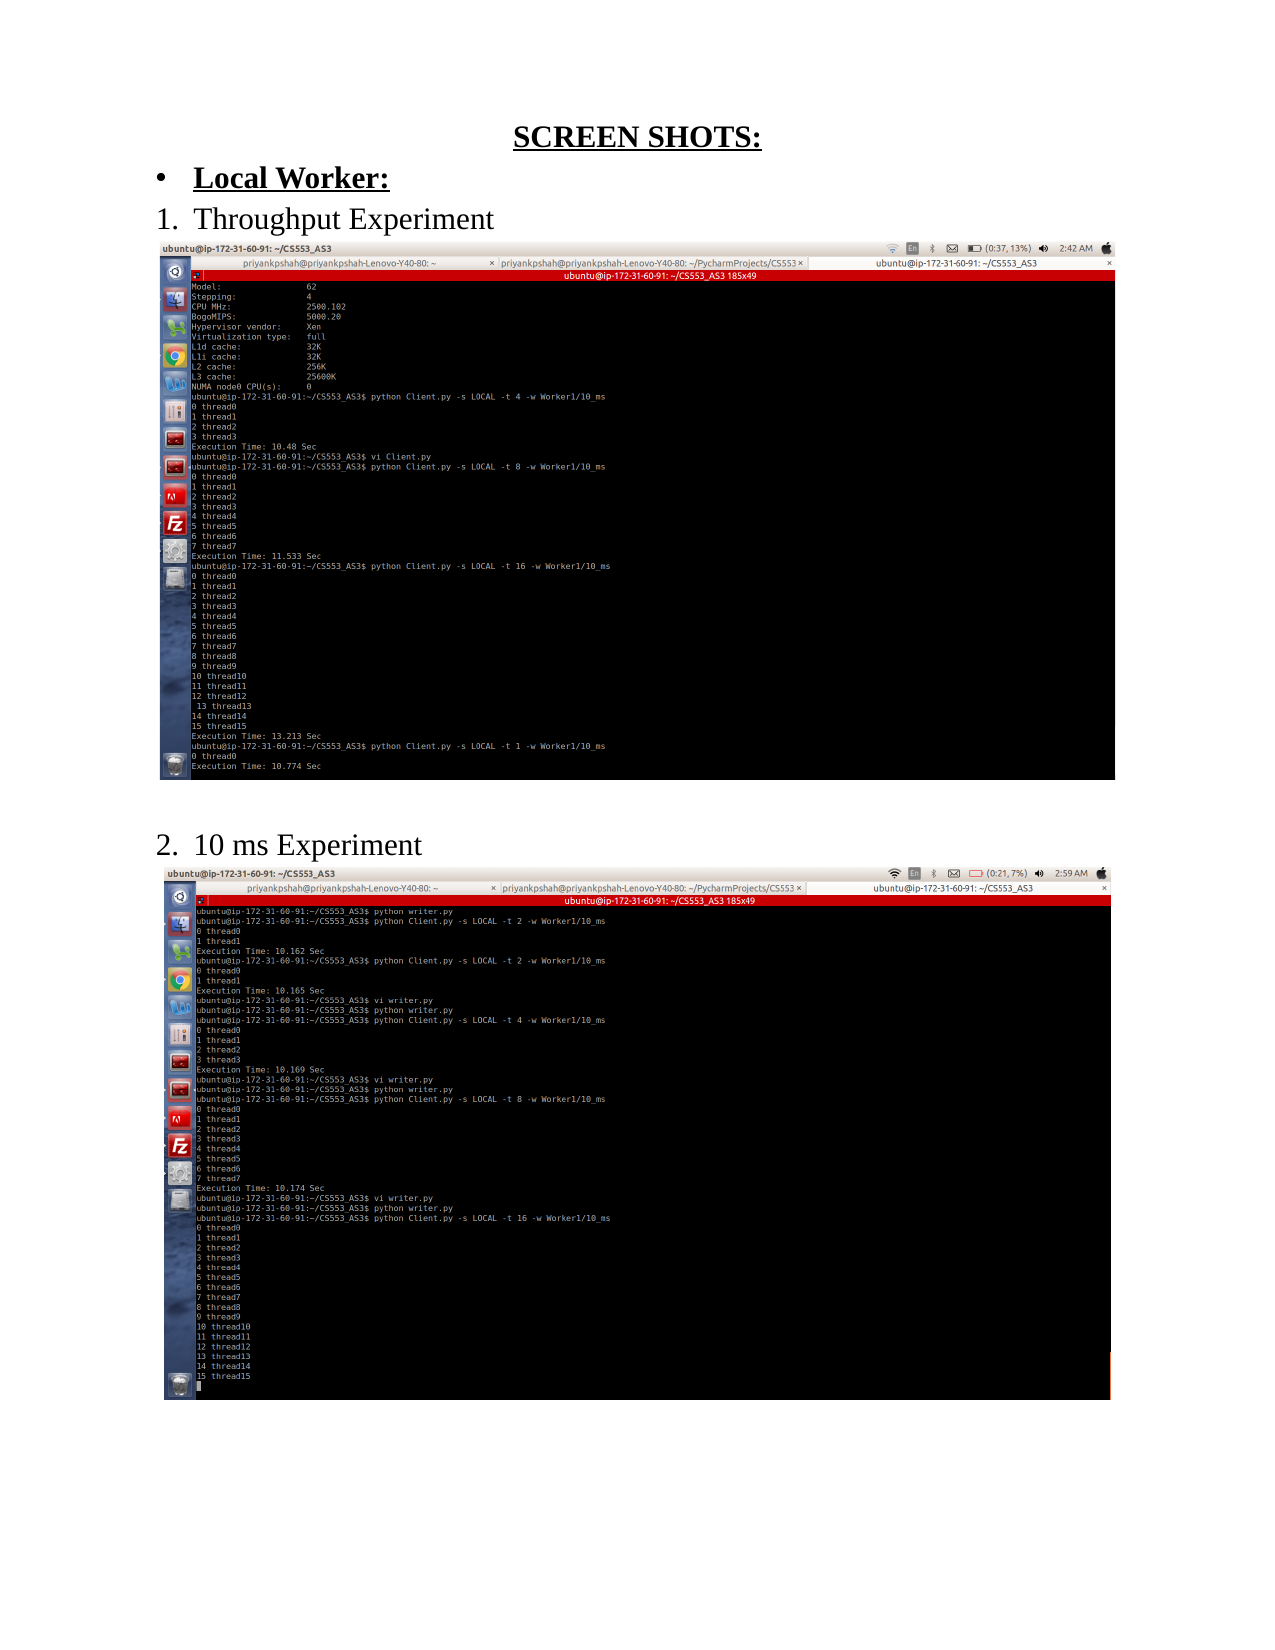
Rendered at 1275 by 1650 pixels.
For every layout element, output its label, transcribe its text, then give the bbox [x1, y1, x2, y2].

picture [164, 867, 1111, 1400]
list Local Worker: [156, 159, 1157, 195]
text SCREEN SHOTS: [118, 118, 1157, 154]
list 10 ms Experiment [156, 826, 1157, 862]
picture [159, 241, 1116, 780]
list Throughput Experiment [156, 201, 1157, 237]
